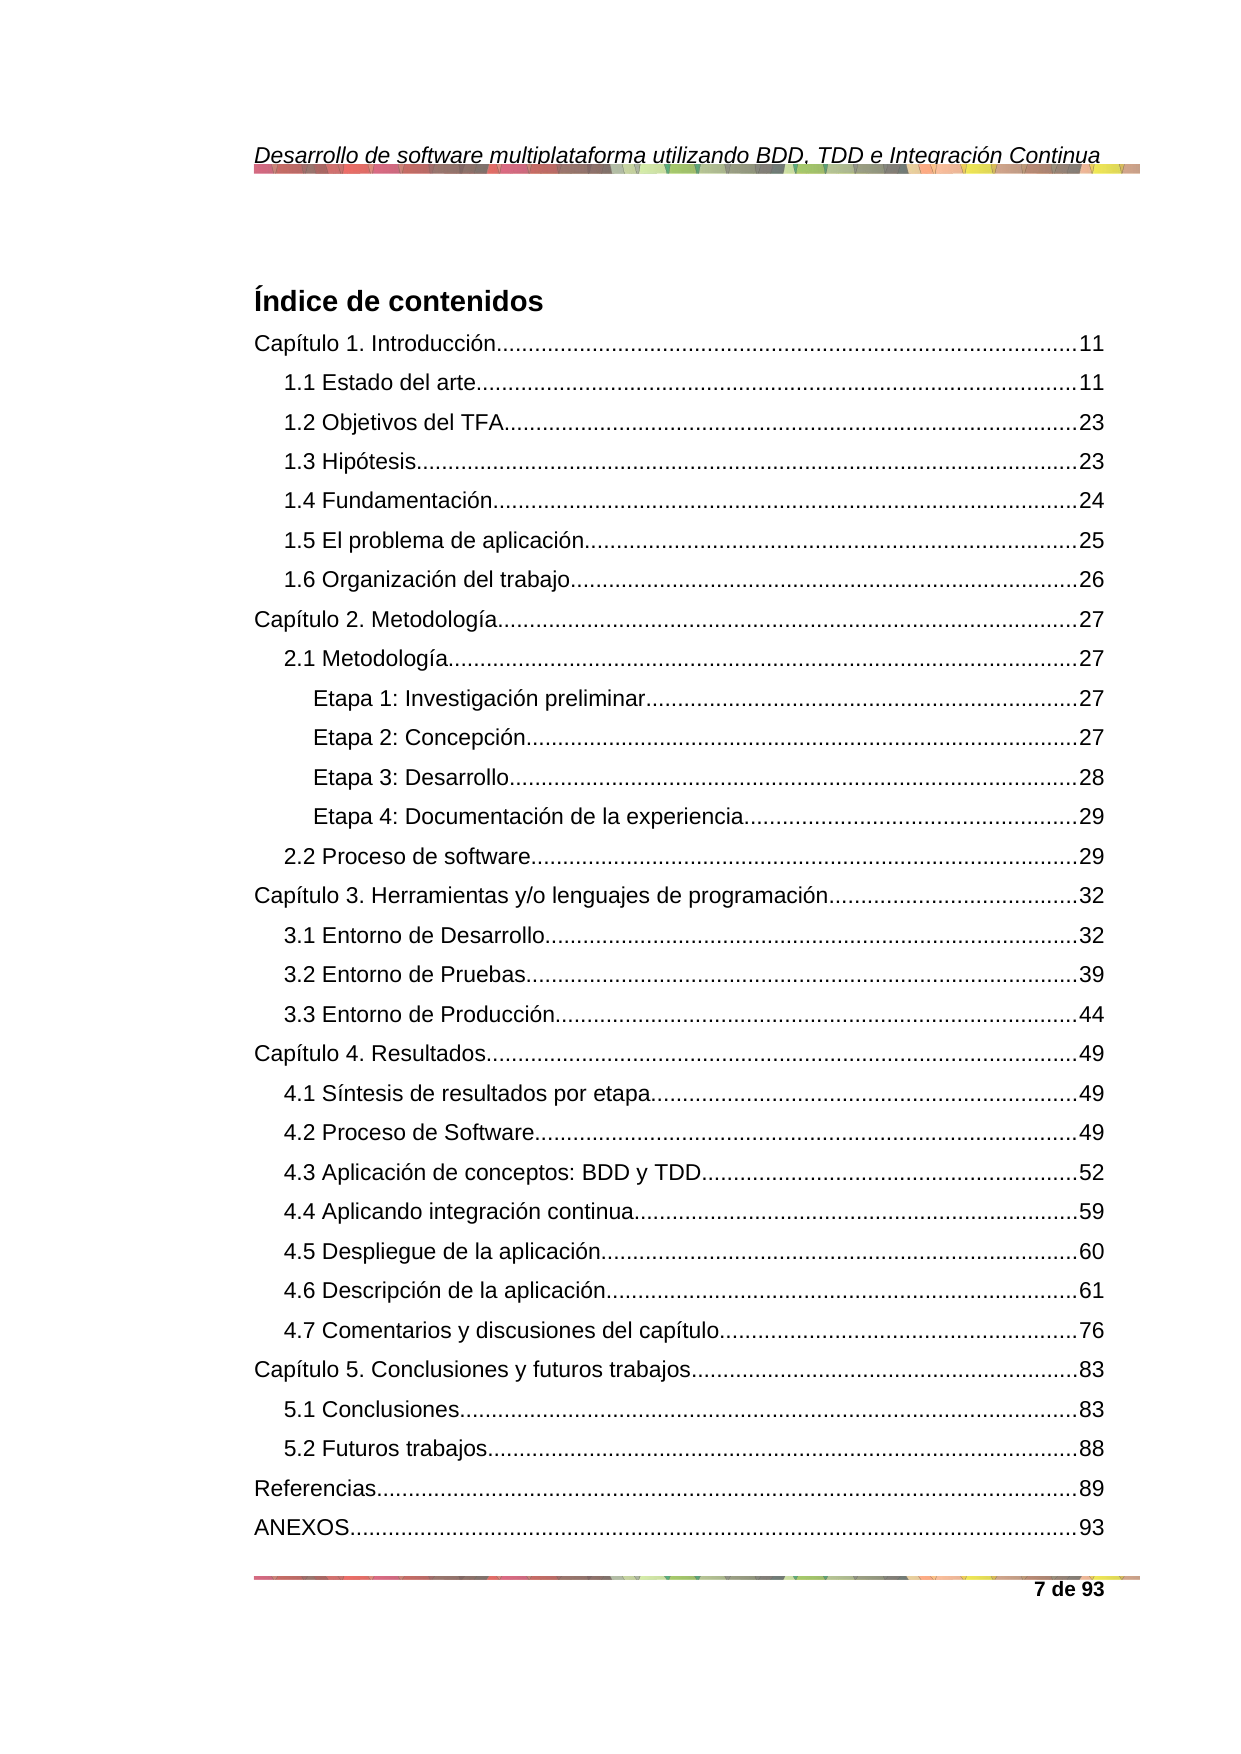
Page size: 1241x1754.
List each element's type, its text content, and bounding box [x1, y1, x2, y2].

text 4.5 Despliegue de la aplicación 60 [283, 1238, 1104, 1264]
text Etapa 1: Investigación preliminar. 27 [313, 685, 1104, 711]
text Capítulo 4. Resultados 49 [254, 1040, 1104, 1067]
text 1.1 Estado del arte 11 [283, 369, 1104, 395]
subtitle Índice de contenidos [254, 283, 1104, 317]
text 4.4 Aplicando integración continua 59 [283, 1198, 1104, 1224]
text ANEXOS 93 [254, 1514, 1104, 1540]
text 1.2 Objetivos del TFA 23 [283, 408, 1104, 435]
text Referencias 89 [254, 1474, 1104, 1501]
text Etapa 3: Desarrollo. 28 [313, 764, 1104, 790]
text 1.5 El problema de aplicación 25 [283, 527, 1104, 553]
text 1.3 Hipótesis 23 [283, 448, 1104, 474]
text 4.2 Proceso de Software 49 [283, 1119, 1104, 1146]
text 5.1 Conclusiones 83 [283, 1396, 1104, 1422]
text 2.1 Metodología 27 [283, 645, 1104, 672]
text Capítulo 3. Herramientas y/o lenguajes de programación 32 [254, 882, 1104, 909]
text Capítulo 2. Metodología 27 [254, 606, 1104, 632]
text Etapa 2: Concepción. 27 [313, 724, 1104, 751]
text 4.1 Síntesis de resultados por etapa 49 [283, 1080, 1104, 1106]
text 3.2 Entorno de Pruebas 39 [283, 961, 1104, 988]
text 2.2 Proceso de software 29 [283, 843, 1104, 869]
text 1.4 Fundamentación 24 [283, 487, 1104, 514]
text Capítulo 1. Introducción 11 [254, 329, 1104, 356]
text 4.7 Comentarios y discusiones del capítulo 76 [283, 1317, 1104, 1343]
text 1.6 Organización del trabajo 26 [283, 566, 1104, 593]
text 3.3 Entorno de Producción 44 [283, 1001, 1104, 1027]
text 4.6 Descripción de la aplicación 61 [283, 1277, 1104, 1303]
text 4.3 Aplicación de conceptos: BDD y TDD 52 [283, 1159, 1104, 1185]
text 3.1 Entorno de Desarrollo 32 [283, 922, 1104, 948]
text Etapa 4: Documentación de la experiencia. 29 [313, 803, 1104, 830]
text 5.2 Futuros trabajos 88 [283, 1435, 1104, 1461]
text Capítulo 5. Conclusiones y futuros trabajos 83 [254, 1356, 1104, 1382]
